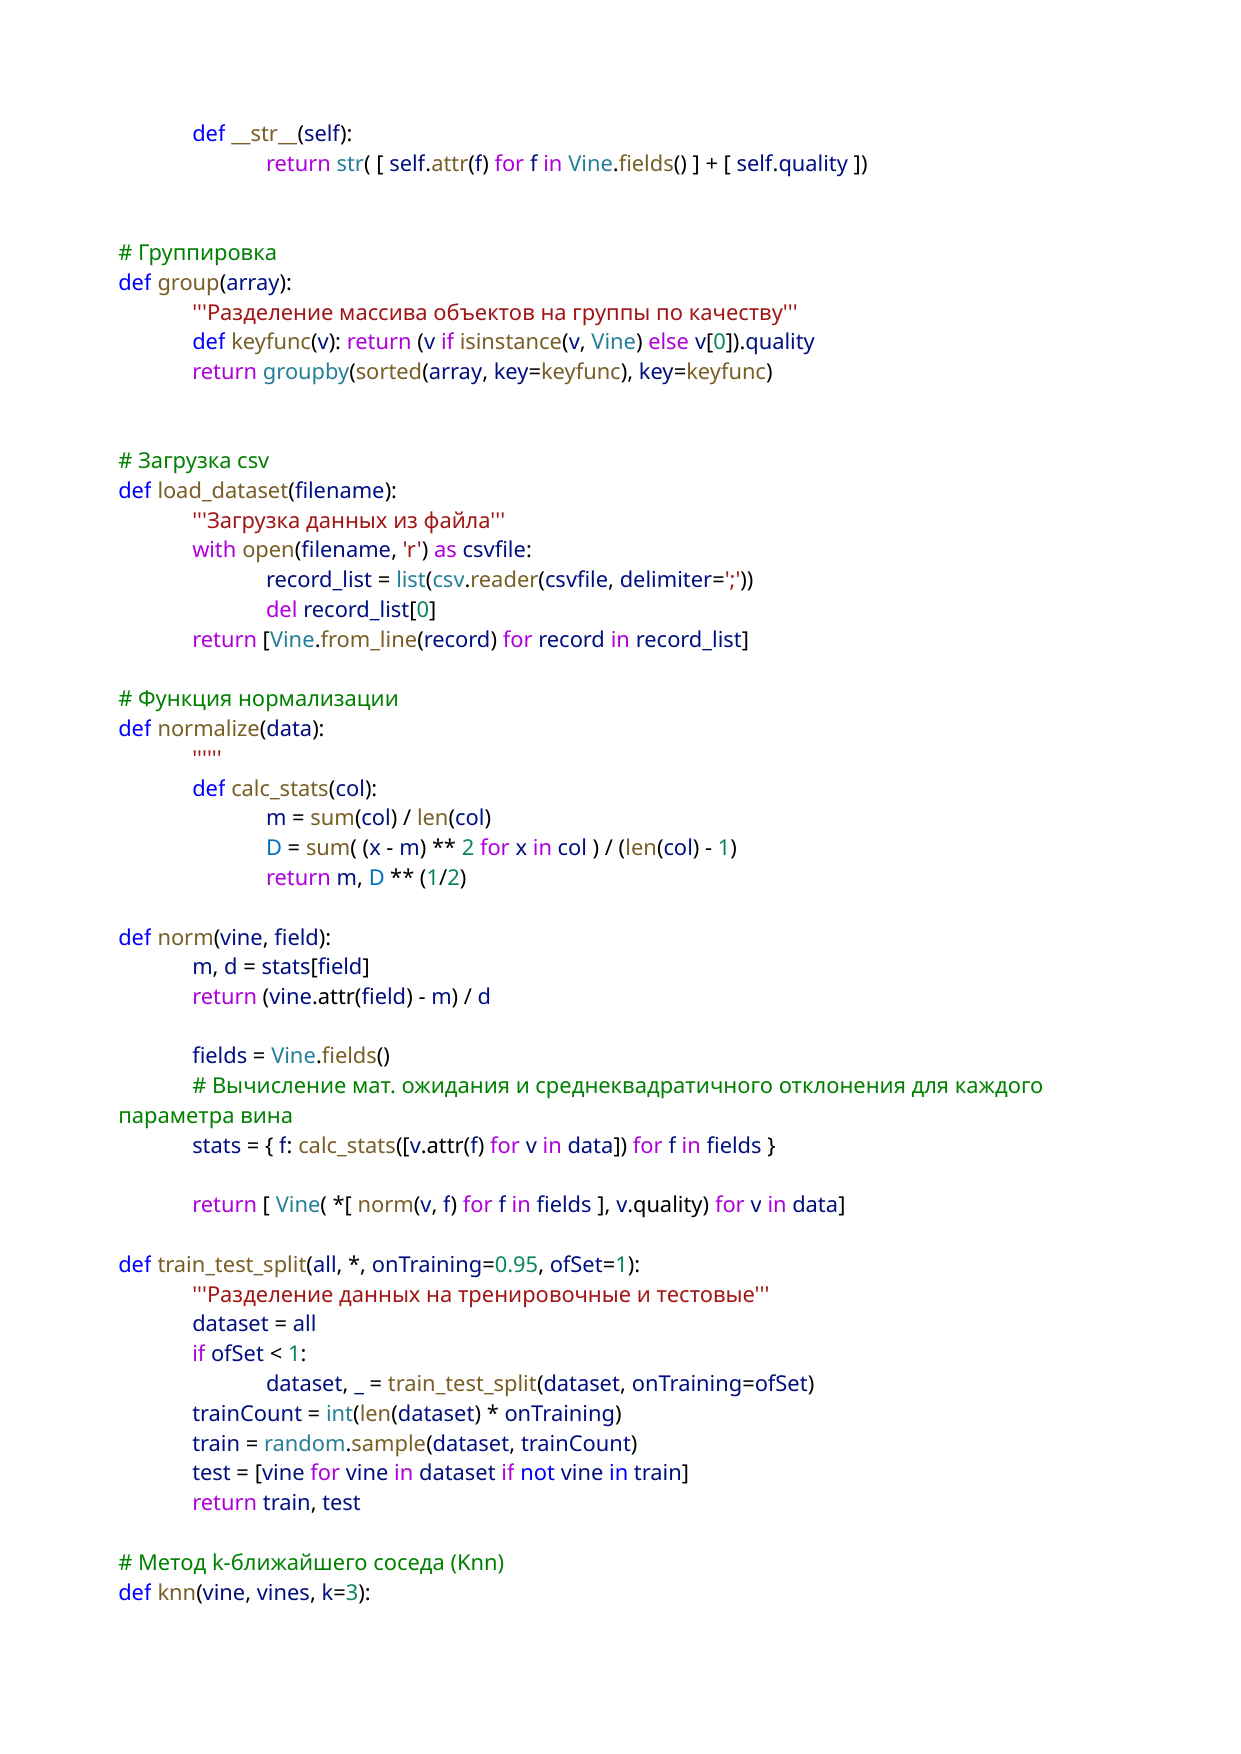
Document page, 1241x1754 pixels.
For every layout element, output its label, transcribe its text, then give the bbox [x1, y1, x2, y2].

text del record_list[0] [118, 594, 1122, 624]
text '''Разделение массива объектов на группы по качеству''' [118, 296, 1122, 326]
text m = sum(col) / len(col) [118, 802, 1122, 832]
text def normalize(data): [118, 713, 1122, 743]
text return (vine.attr(field) - m) / d [118, 981, 1122, 1011]
text def knn(vine, vines, k=3): [118, 1576, 1122, 1606]
text '''''' [118, 743, 1122, 773]
text def keyfunc(v): return (v if isinstance(v, Vine) else v[0]).quality [118, 326, 1122, 356]
text def calc_stats(col): [118, 773, 1122, 802]
text return m, D ** (1/2) [118, 862, 1122, 892]
text return [ Vine( *[ norm(v, f) for f in fields ], v.quality) for v in data] [118, 1189, 1122, 1219]
text stats = { f: calc_stats([v.attr(f) for v in data]) for f in fields } [118, 1130, 1122, 1160]
text D = sum( (x - m) ** 2 for x in col ) / (len(col) - 1) [118, 832, 1122, 862]
text trainCount = int(len(dataset) * onTraining) [118, 1398, 1122, 1428]
text return str( [ self.attr(f) for f in Vine.fields() ] + [ self.quality ]) [118, 148, 1122, 178]
text # Загрузка csv [118, 445, 1122, 475]
text return [Vine.from_line(record) for record in record_list] [118, 624, 1122, 653]
text # Вычисление мат. ожидания и среднеквадратичного отклонения для каждого параметра вина [118, 1070, 1122, 1130]
text if ofSet < 1: [118, 1338, 1122, 1368]
text train = random.sample(dataset, trainCount) [118, 1428, 1122, 1457]
text m, d = stats[field] [118, 951, 1122, 981]
text record_list = list(csv.reader(csvfile, delimiter=';')) [118, 564, 1122, 594]
text def load_dataset(filename): [118, 475, 1122, 504]
text # Функция нормализации [118, 683, 1122, 713]
text '''Загрузка данных из файла''' [118, 504, 1122, 534]
text def group(array): [118, 267, 1122, 296]
text def __str__(self): [118, 118, 1122, 148]
text fields = Vine.fields() [118, 1041, 1122, 1070]
text with open(filename, 'r') as csvfile: [118, 534, 1122, 564]
text # Группировка [118, 237, 1122, 267]
text test = [vine for vine in dataset if not vine in train] [118, 1457, 1122, 1487]
text def norm(vine, field): [118, 921, 1122, 951]
text return train, test [118, 1487, 1122, 1517]
text # Метод k-ближайшего соседа (Knn) [118, 1547, 1122, 1576]
text def train_test_split(all, *, onTraining=0.95, ofSet=1): [118, 1249, 1122, 1279]
text dataset, _ = train_test_split(dataset, onTraining=ofSet) [118, 1368, 1122, 1398]
text return groupby(sorted(array, key=keyfunc), key=keyfunc) [118, 356, 1122, 386]
text '''Разделение данных на тренировочные и тестовые''' [118, 1279, 1122, 1308]
text dataset = all [118, 1308, 1122, 1338]
